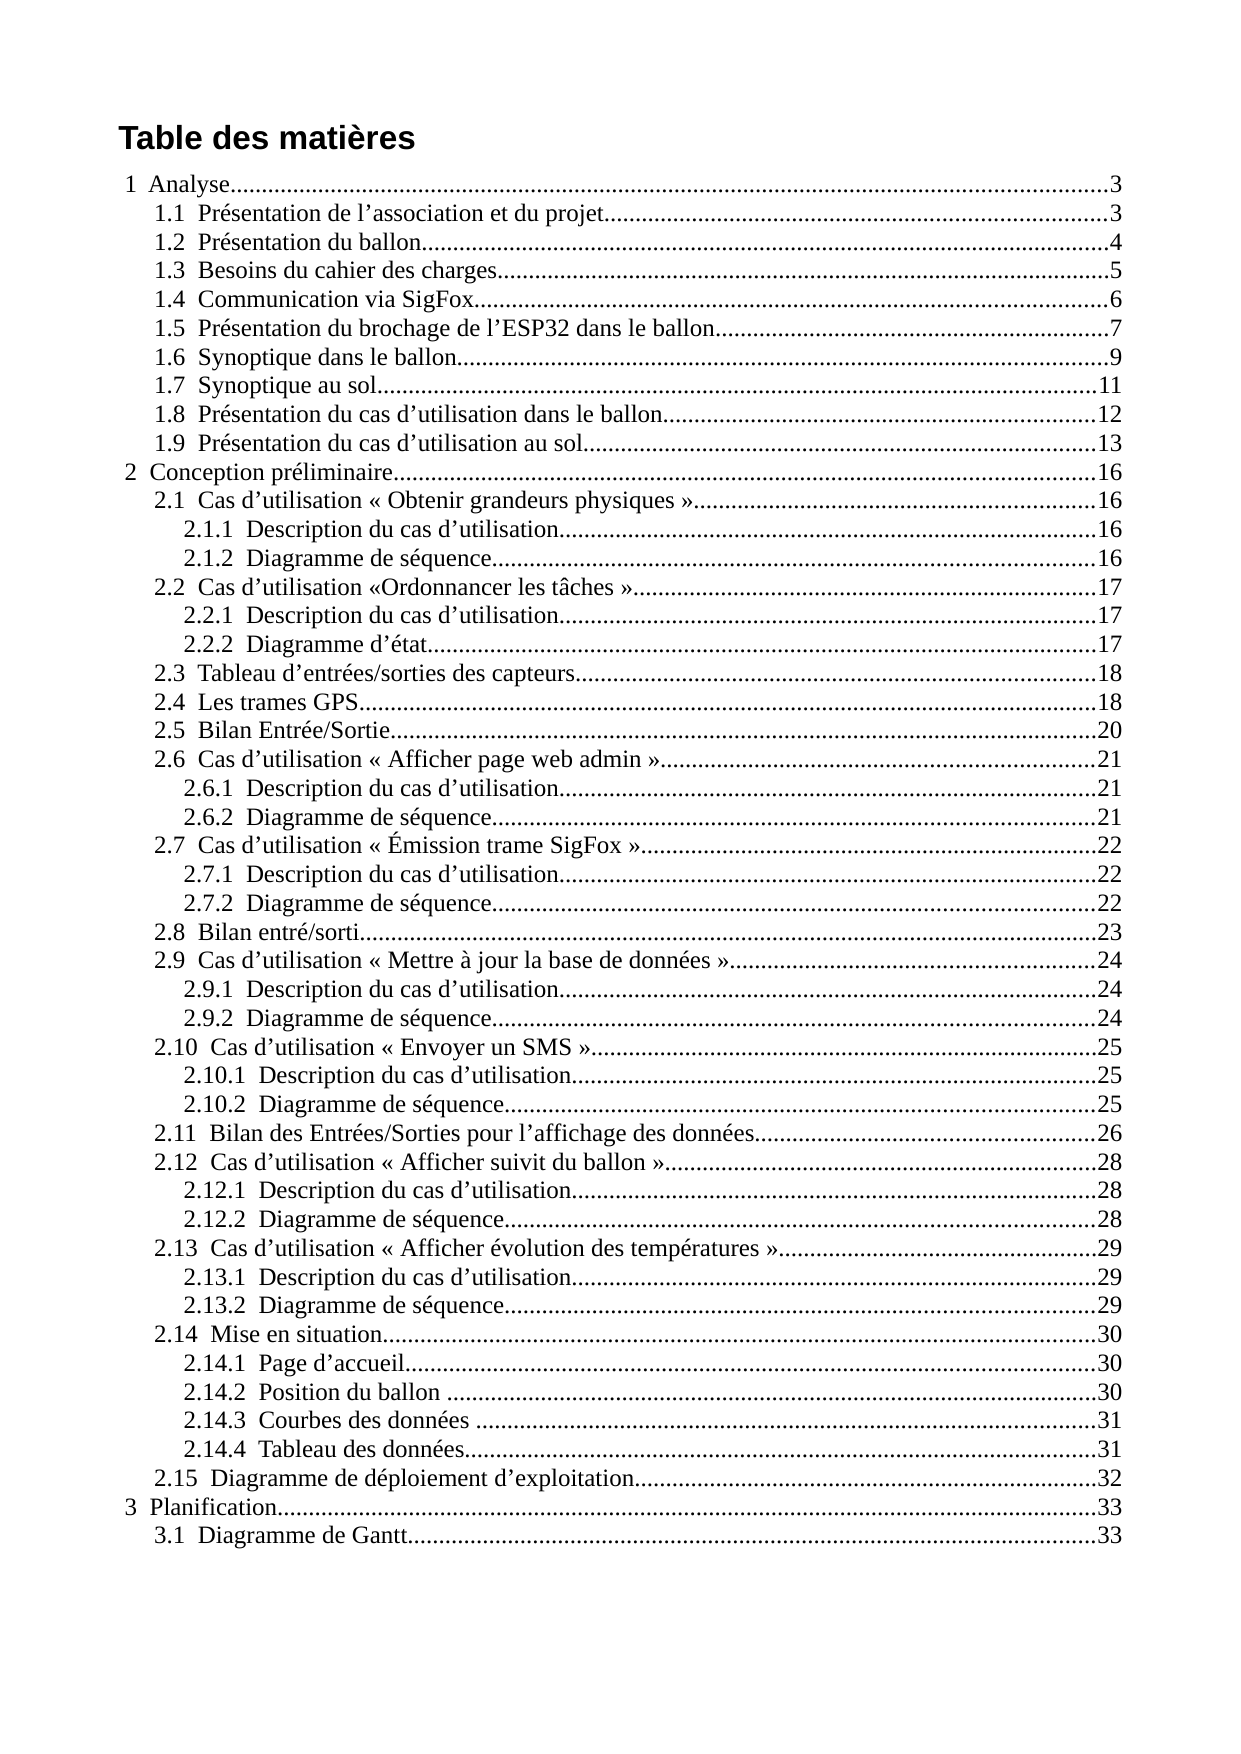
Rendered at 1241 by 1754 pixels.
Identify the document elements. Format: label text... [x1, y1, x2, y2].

text 1.5 Présentation du brochage de l’ESP32 dans le ballon 7 [148, 313, 1122, 342]
text 2.12.2 Diagramme de séquence 28 [177, 1204, 1122, 1233]
text 2.2.2 Diagramme d’état 17 [177, 629, 1122, 658]
text 1 Analyse 3 [118, 169, 1122, 198]
text 2.2.1 Description du cas d’utilisation 17 [177, 600, 1122, 629]
text 2.2 Cas d’utilisation «Ordonnancer les tâches » 17 [148, 572, 1122, 600]
text 1.1 Présentation de l’association et du projet 3 [148, 198, 1122, 227]
text 1.2 Présentation du ballon 4 [148, 227, 1122, 255]
text 3 Planification 33 [118, 1492, 1122, 1520]
text 1.7 Synoptique au sol 11 [148, 370, 1122, 399]
text 2.6.2 Diagramme de séquence 21 [177, 802, 1122, 830]
text 2 Conception préliminaire 16 [118, 457, 1122, 485]
text 2.6.1 Description du cas d’utilisation 21 [177, 773, 1122, 802]
text 2.14.4 Tableau des données 31 [177, 1434, 1122, 1463]
text 3.1 Diagramme de Gantt 33 [148, 1520, 1122, 1549]
text 2.1 Cas d’utilisation « Obtenir grandeurs physiques » 16 [148, 485, 1122, 514]
text 2.1.2 Diagramme de séquence 16 [177, 543, 1122, 572]
text 2.5 Bilan Entrée/Sortie 20 [148, 715, 1122, 744]
text 2.9.1 Description du cas d’utilisation 24 [177, 974, 1122, 1003]
text 2.9 Cas d’utilisation « Mettre à jour la base de données » 24 [148, 945, 1122, 974]
text 2.10.1 Description du cas d’utilisation 25 [177, 1060, 1122, 1089]
text 2.7 Cas d’utilisation « Émission trame SigFox » 22 [148, 830, 1122, 859]
subtitle Table des matières [118, 118, 1122, 157]
text 2.11 Bilan des Entrées/Sorties pour l’affichage des données 26 [148, 1118, 1122, 1147]
text 2.14 Mise en situation 30 [148, 1319, 1122, 1348]
text 1.4 Communication via SigFox 6 [148, 284, 1122, 313]
text 2.14.1 Page d’accueil 30 [177, 1348, 1122, 1377]
text 2.3 Tableau d’entrées/sorties des capteurs 18 [148, 658, 1122, 687]
text 2.6 Cas d’utilisation « Afficher page web admin » 21 [148, 744, 1122, 773]
text 2.12 Cas d’utilisation « Afficher suivit du ballon » 28 [148, 1147, 1122, 1175]
text 2.15 Diagramme de déploiement d’exploitation 32 [148, 1463, 1122, 1492]
text 2.14.2 Position du ballon 30 [177, 1377, 1122, 1405]
text 1.6 Synoptique dans le ballon 9 [148, 342, 1122, 370]
text 1.8 Présentation du cas d’utilisation dans le ballon 12 [148, 399, 1122, 428]
text 2.1.1 Description du cas d’utilisation 16 [177, 514, 1122, 543]
text 2.13.1 Description du cas d’utilisation 29 [177, 1262, 1122, 1290]
text 1.3 Besoins du cahier des charges 5 [148, 255, 1122, 284]
text 2.8 Bilan entré/sorti 23 [148, 917, 1122, 945]
text 2.14.3 Courbes des données 31 [177, 1405, 1122, 1434]
text 2.9.2 Diagramme de séquence 24 [177, 1003, 1122, 1032]
text 2.13.2 Diagramme de séquence 29 [177, 1290, 1122, 1319]
text 2.4 Les trames GPS 18 [148, 687, 1122, 715]
text 1.9 Présentation du cas d’utilisation au sol 13 [148, 428, 1122, 457]
text 2.13 Cas d’utilisation « Afficher évolution des températures » 29 [148, 1233, 1122, 1262]
text 2.10.2 Diagramme de séquence 25 [177, 1089, 1122, 1118]
text 2.7.1 Description du cas d’utilisation 22 [177, 859, 1122, 888]
text 2.12.1 Description du cas d’utilisation 28 [177, 1175, 1122, 1204]
text 2.10 Cas d’utilisation « Envoyer un SMS » 25 [148, 1032, 1122, 1060]
text 2.7.2 Diagramme de séquence 22 [177, 888, 1122, 917]
